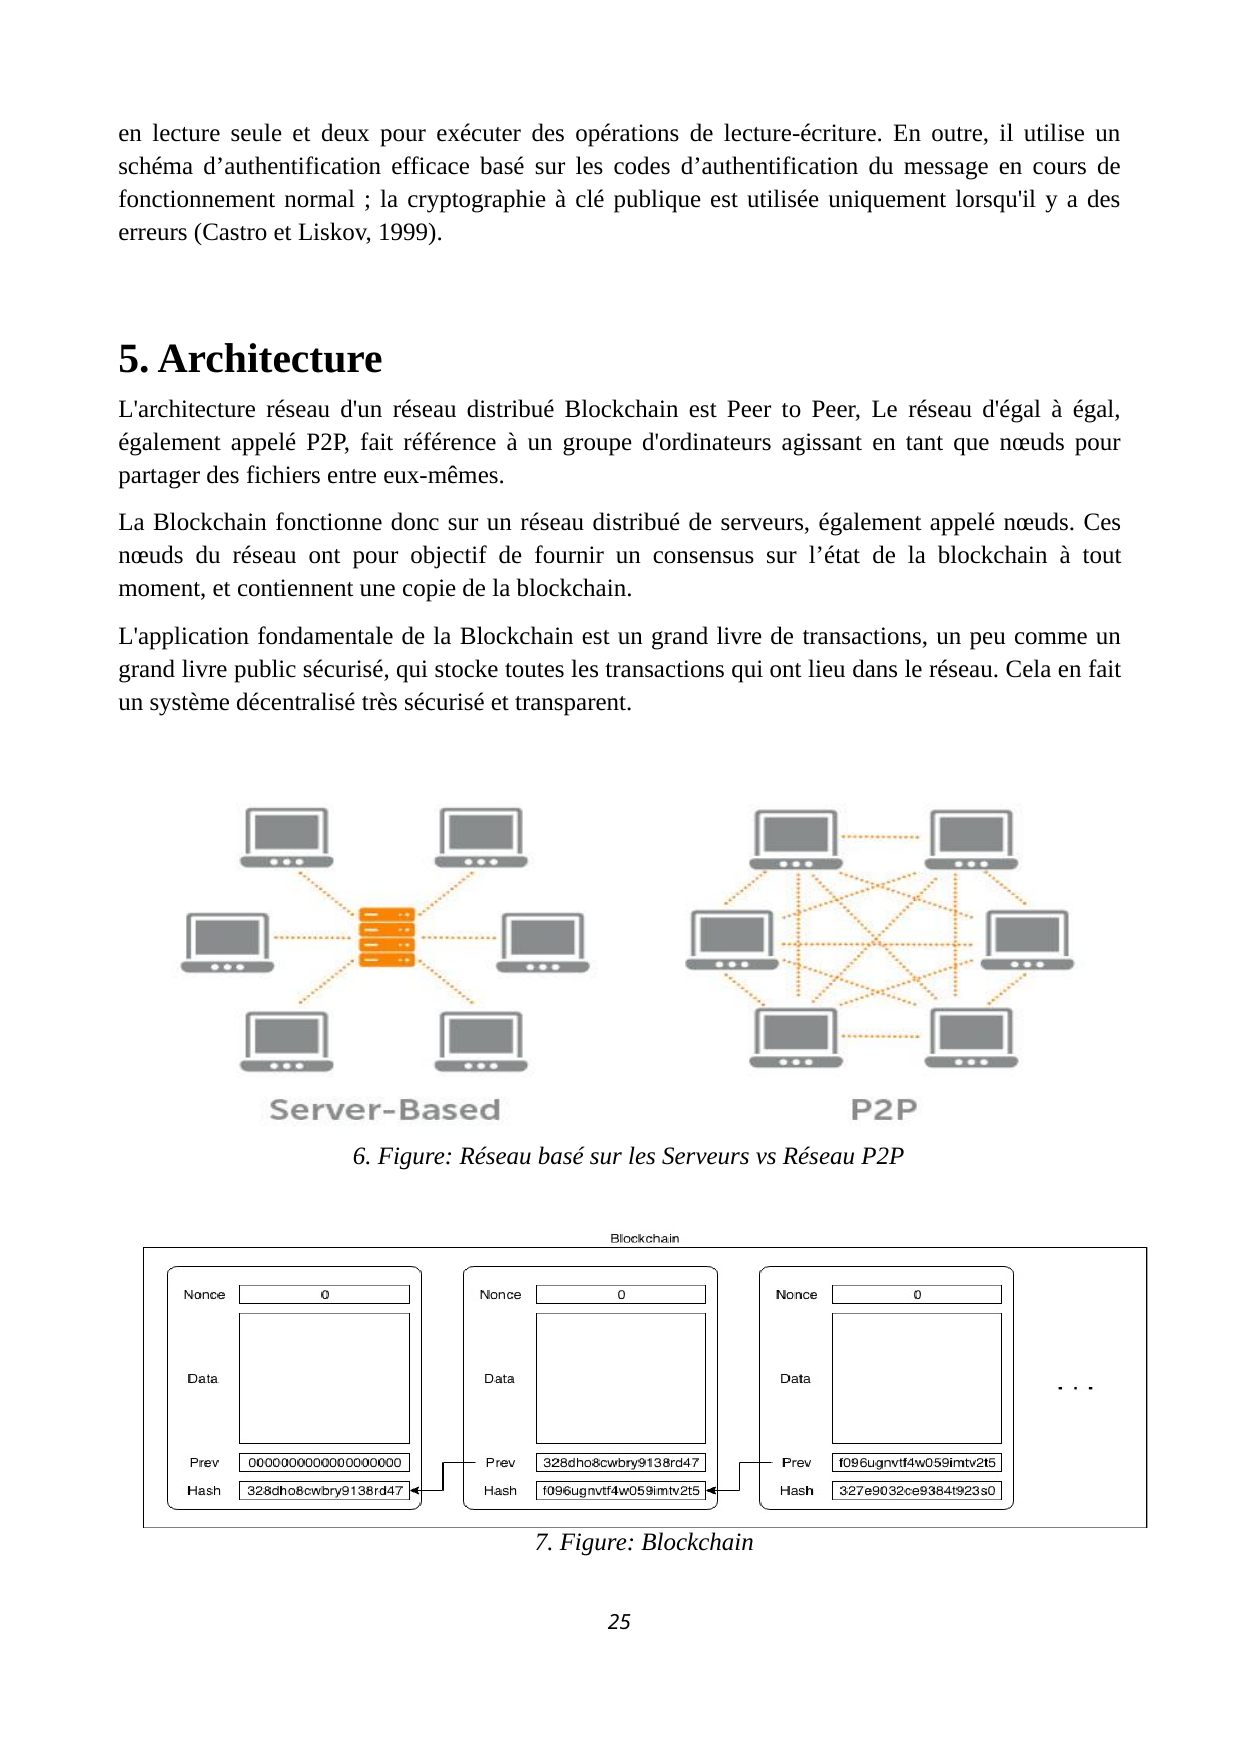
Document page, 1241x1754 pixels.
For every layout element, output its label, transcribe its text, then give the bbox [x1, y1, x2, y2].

text 6. Figure: Réseau basé sur les Serveurs vs Réseau P2P [160, 1142, 1099, 1170]
text en lecture seule et deux pour exécuter des opérations de lecture-écriture. En outre, il utilise un schéma d’authentification efficace basé sur les codes d’authentification du message en cours de fonctionnement normal ; la cryptographie à clé publique est utilisée uniquement lorsqu'il y a des erreurs (Castro et Liskov, 1999). [118, 118, 1122, 246]
text L'application fondamentale de la Blockchain est un grand livre de transactions, un peu comme un grand livre public sécurisé, qui stocke toutes les transactions qui ont lieu dans le réseau. Cela en fait un système décentralisé très sécurisé et transparent. [118, 621, 1122, 716]
picture [143, 1228, 1148, 1528]
text La Blockchain fonctionne donc sur un réseau distribué de serveurs, également appelé nœuds. Ces nœuds du réseau ont pour objectif de fournir un consensus sur l’état de la blockchain à tout moment, et contiennent une copie de la blockchain. [118, 507, 1122, 602]
subtitle 5. Architecture [118, 333, 1122, 381]
text 7. Figure: Blockchain [143, 1528, 1147, 1556]
picture [160, 774, 1100, 1142]
text L'architecture réseau d'un réseau distribué Blockchain est Peer to Peer, Le réseau d'égal à égal, également appelé P2P, fait référence à un groupe d'ordinateurs agissant en tant que nœuds pour partager des fichiers entre eux-mêmes. [118, 394, 1122, 488]
